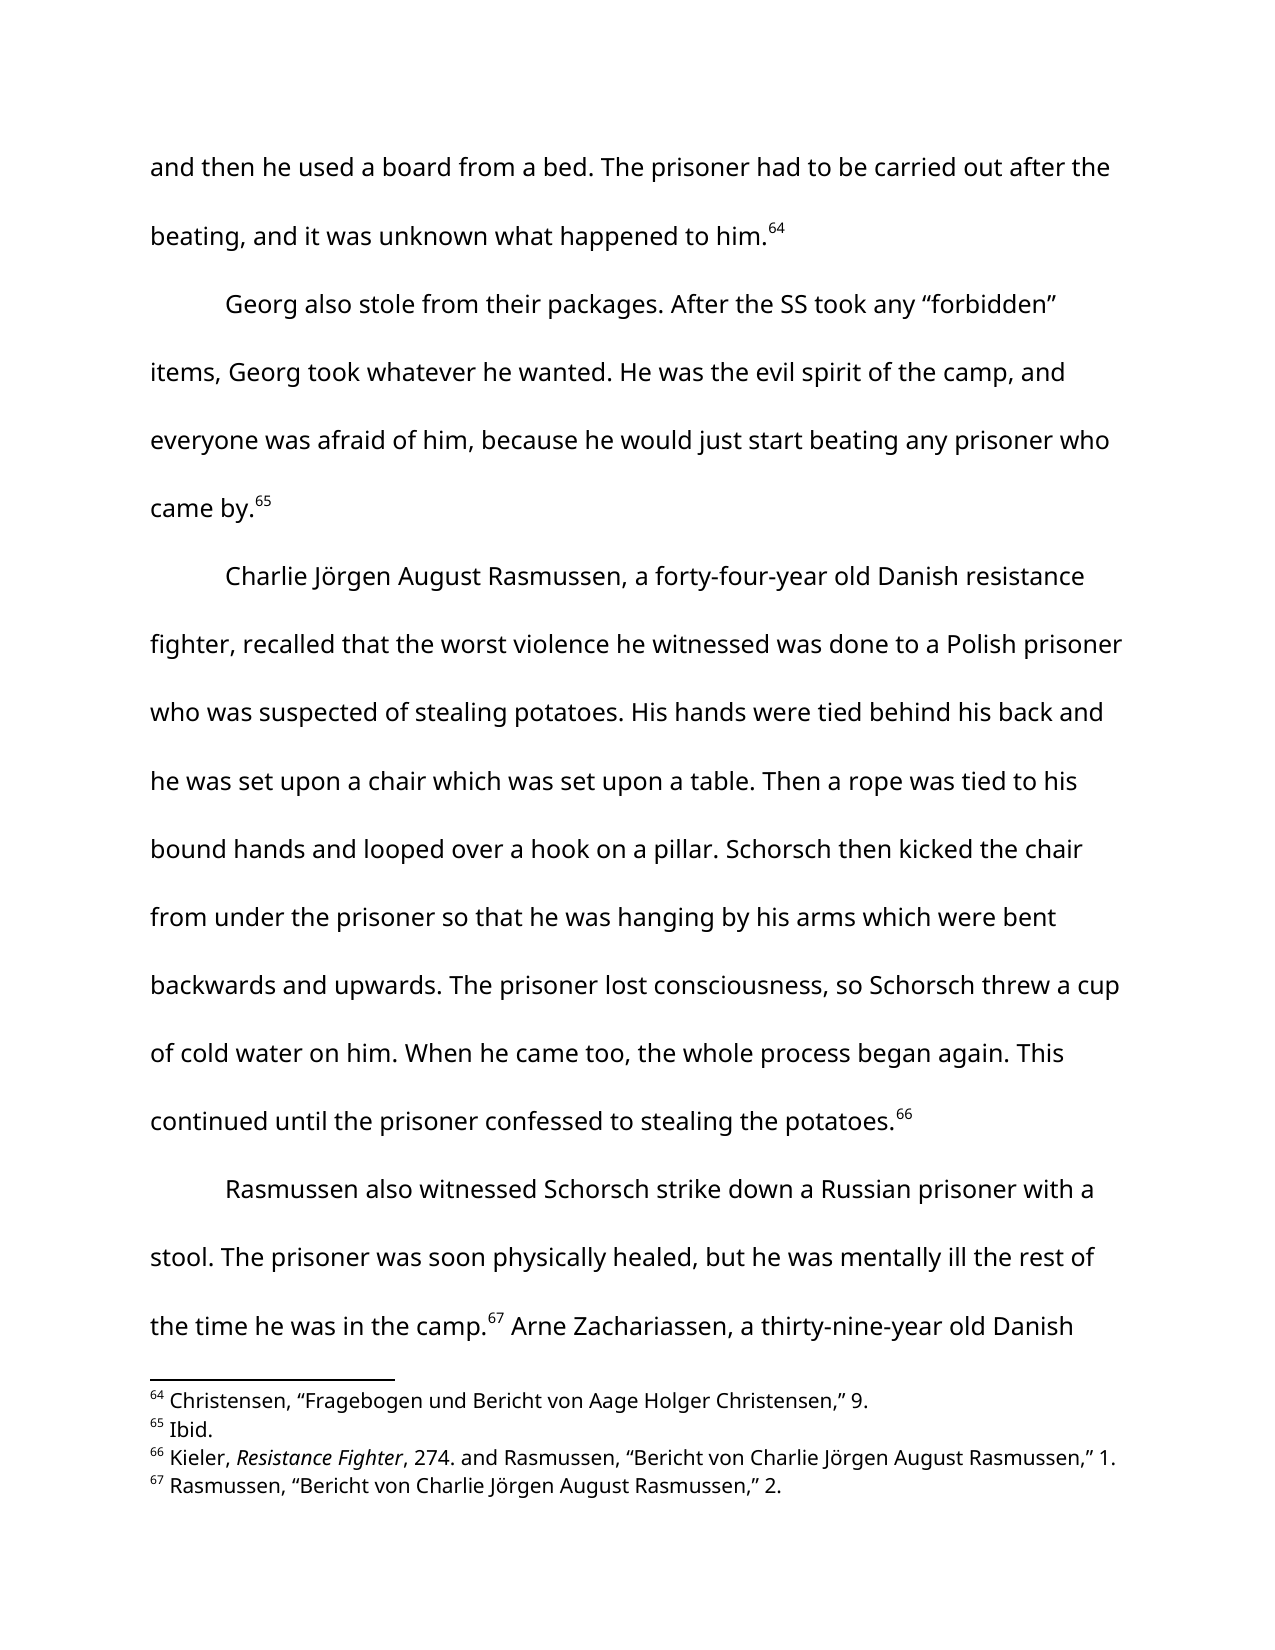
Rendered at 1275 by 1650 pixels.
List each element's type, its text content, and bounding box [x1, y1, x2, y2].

text and then he used a board from a bed. The prisoner had to be carried out after the beating, and it was unknown what happened to him. [150, 150, 1125, 252]
text Charlie Jörgen August Rasmussen, a forty-four-year old Danish resistance fighter, recalled that the worst violence he witnessed was done to a Polish prisoner who was suspected of stealing potatoes. His hands were tied behind his back and he was set upon a chair which was set upon a table. Then a rope was tied to his bound hands and looped over a hook on a pillar. Schorsch then kicked the chair from under the prisoner so that he was hanging by his arms which were bent backwards and upwards. The prisoner lost consciousness, so Schorsch threw a cup of cold water on him. When he came too, the whole process began again. This continued until the prisoner confessed to stealing the potatoes. [150, 559, 1125, 1138]
text Ibid. [150, 1415, 1125, 1443]
text Christensen, “Fragebogen und Bericht von Aage Holger Christensen,” 9. [150, 1386, 1125, 1415]
text Rasmussen, “Bericht von Charlie Jörgen August Rasmussen,” 2. [150, 1472, 1125, 1500]
text Rasmussen also witnessed Schorsch strike down a Russian prisoner with a stool. The prisoner was soon physically healed, but he was mentally ill the rest of the time he was in the camp. Arne Zachariassen, a thirty-nine-year old Danish [150, 1172, 1125, 1342]
text Georg also stole from their packages. After the SS took any “forbidden” items, Georg took whatever he wanted. He was the evil spirit of the camp, and everyone was afraid of him, because he would just start beating any prisoner who came by. [150, 286, 1125, 525]
text Kieler, Resistance Fighter, 274. and Rasmussen, “Bericht von Charlie Jörgen August Rasmussen,” 1. [150, 1443, 1125, 1472]
